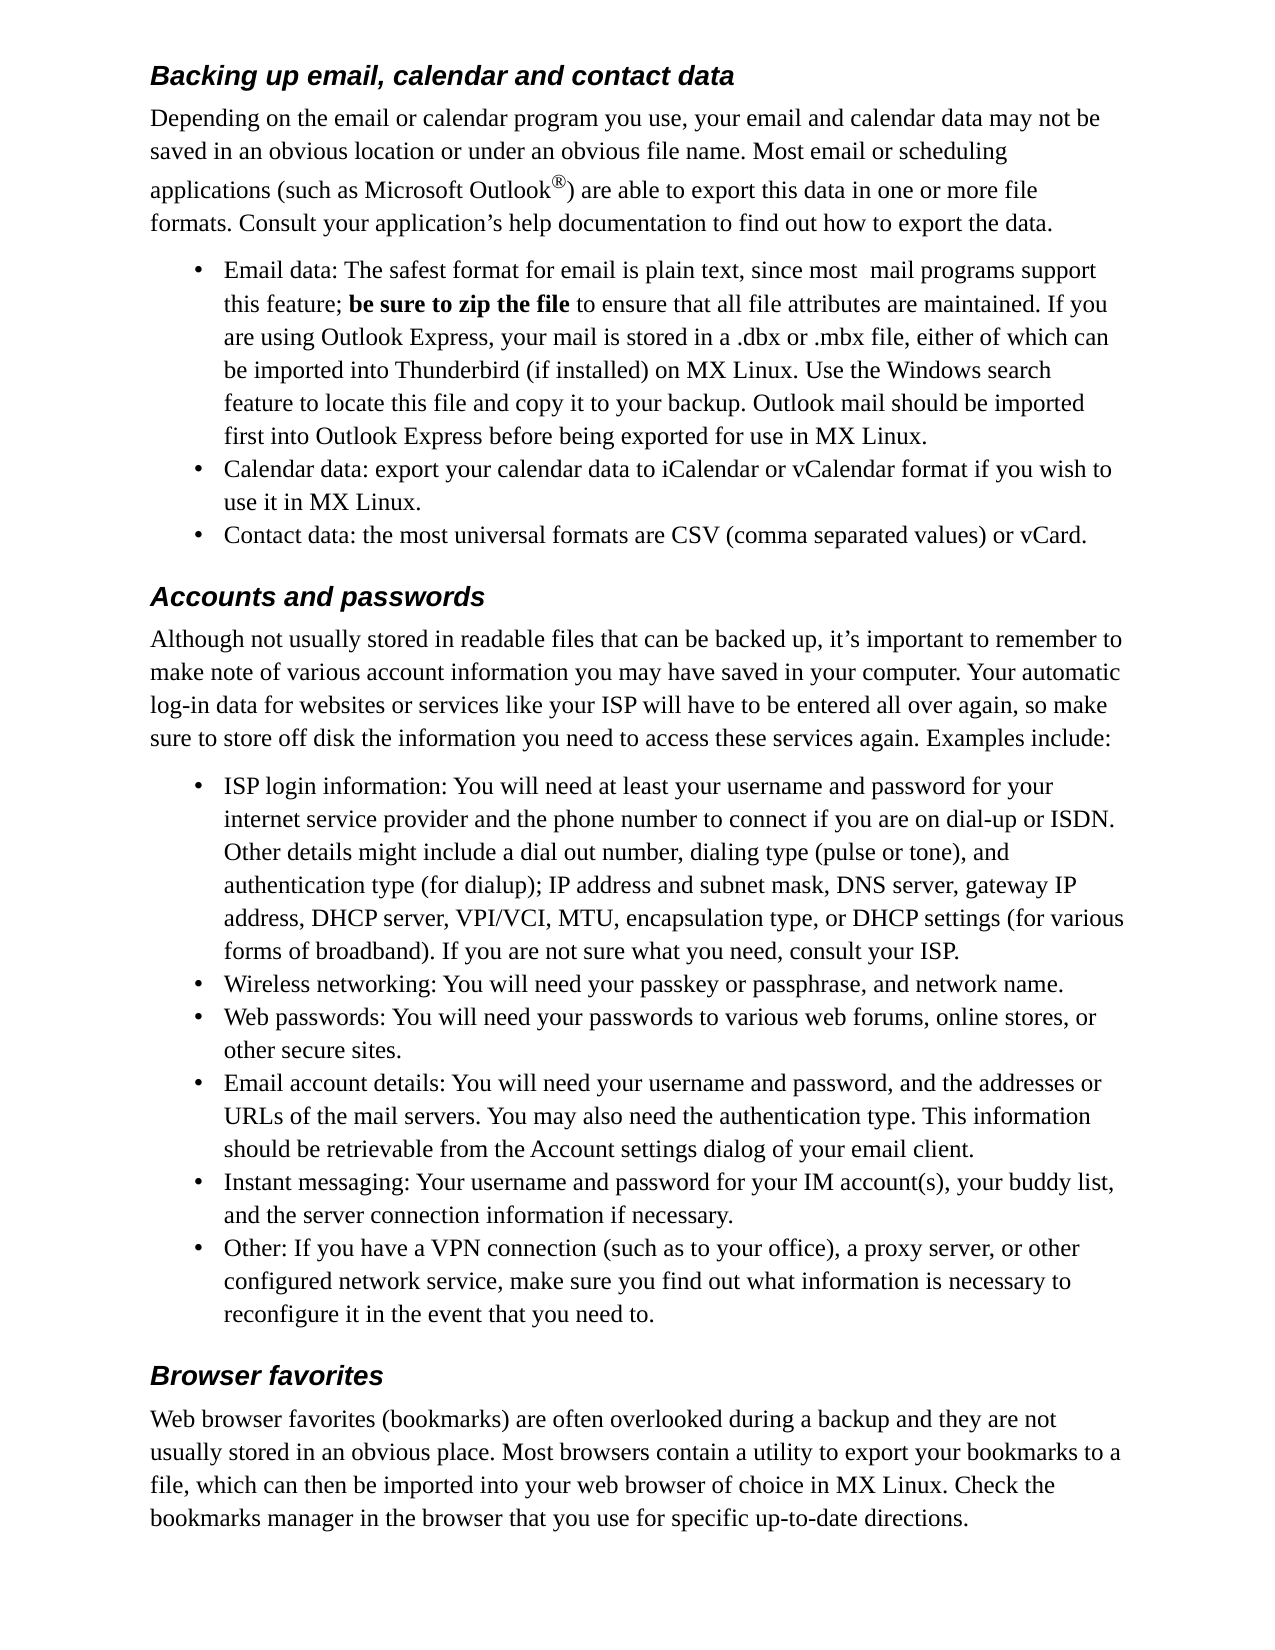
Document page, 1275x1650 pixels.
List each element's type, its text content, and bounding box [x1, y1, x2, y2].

list Web passwords: You will need your passwords to various web forums, online stores, or other secure sites. [194, 1002, 1125, 1064]
list Calendar data: export your calendar data to iCalendar or vCalendar format if you wish to use it in MX Linux. [194, 454, 1125, 516]
subtitle Backing up email, calendar and contact data [150, 59, 1125, 91]
list Instant messaging: Your username and password for your IM account(s), your buddy list, and the server connection information if necessary. [194, 1167, 1125, 1229]
text Although not usually stored in readable files that can be backed up, it’s important to remember to make note of various account information you may have saved in your computer. Your automatic log-in data for websites or services like your ISP will have to be entered all over again, so make sure to store off disk the information you need to access these services again. Examples include: [150, 624, 1125, 752]
subtitle Accounts and passwords [150, 580, 1125, 612]
list Email account details: You will need your username and password, and the addresses or URLs of the mail servers. You may also need the authentication type. This information should be retrievable from the Account settings dialog of your email client. [194, 1068, 1125, 1163]
text Web browser favorites (bookmarks) are often overlooked during a backup and they are not usually stored in an obvious place. Most browsers contain a utility to export your bookmarks to a file, which can then be imported into your web browser of choice in MX Linux. Check the bookmarks manager in the browser that you use for specific up-to-date directions. [150, 1404, 1125, 1532]
list Other: If you have a VPN connection (such as to your office), a proxy server, or other configured network service, make sure you find out what information is necessary to reconfigure it in the event that you need to. [194, 1233, 1125, 1328]
list ISP login information: You will need at least your username and password for your internet service provider and the phone number to connect if you are on dial-up or ISDN. Other details might include a dial out number, dialing type (pulse or tone), and authentication type (for dialup); IP address and subnet mask, DNS server, gateway IP address, DHCP server, VPI/VCI, MTU, encapsulation type, or DHCP settings (for various forms of broadband). If you are not sure what you need, consult your ISP. [194, 771, 1125, 965]
subtitle Browser favorites [150, 1359, 1125, 1391]
list Wireless networking: You will need your passkey or passphrase, and network name. [194, 969, 1125, 998]
list Email data: The safest format for email is plain text, since most mail programs support this feature; be sure to zip the file to ensure that all file attributes are maintained. If you are using Outlook Express, your mail is stored in a .dbx or .mbx file, either of which can be imported into Thunderbird (if installed) on MX Linux. Use the Windows search feature to locate this file and copy it to your backup. Outlook mail should be imported first into Outlook Express before being exported for use in MX Linux. [194, 256, 1125, 449]
text Depending on the email or calendar program you use, your email and calendar data may not be saved in an obvious location or under an obvious file name. Most email or scheduling applications (such as Microsoft Outlook®) are able to export this data in one or more file formats. Consult your application’s help documentation to find out how to export the data. [150, 103, 1125, 237]
list Contact data: the most universal formats are CSV (comma separated values) or vCard. [194, 520, 1125, 548]
